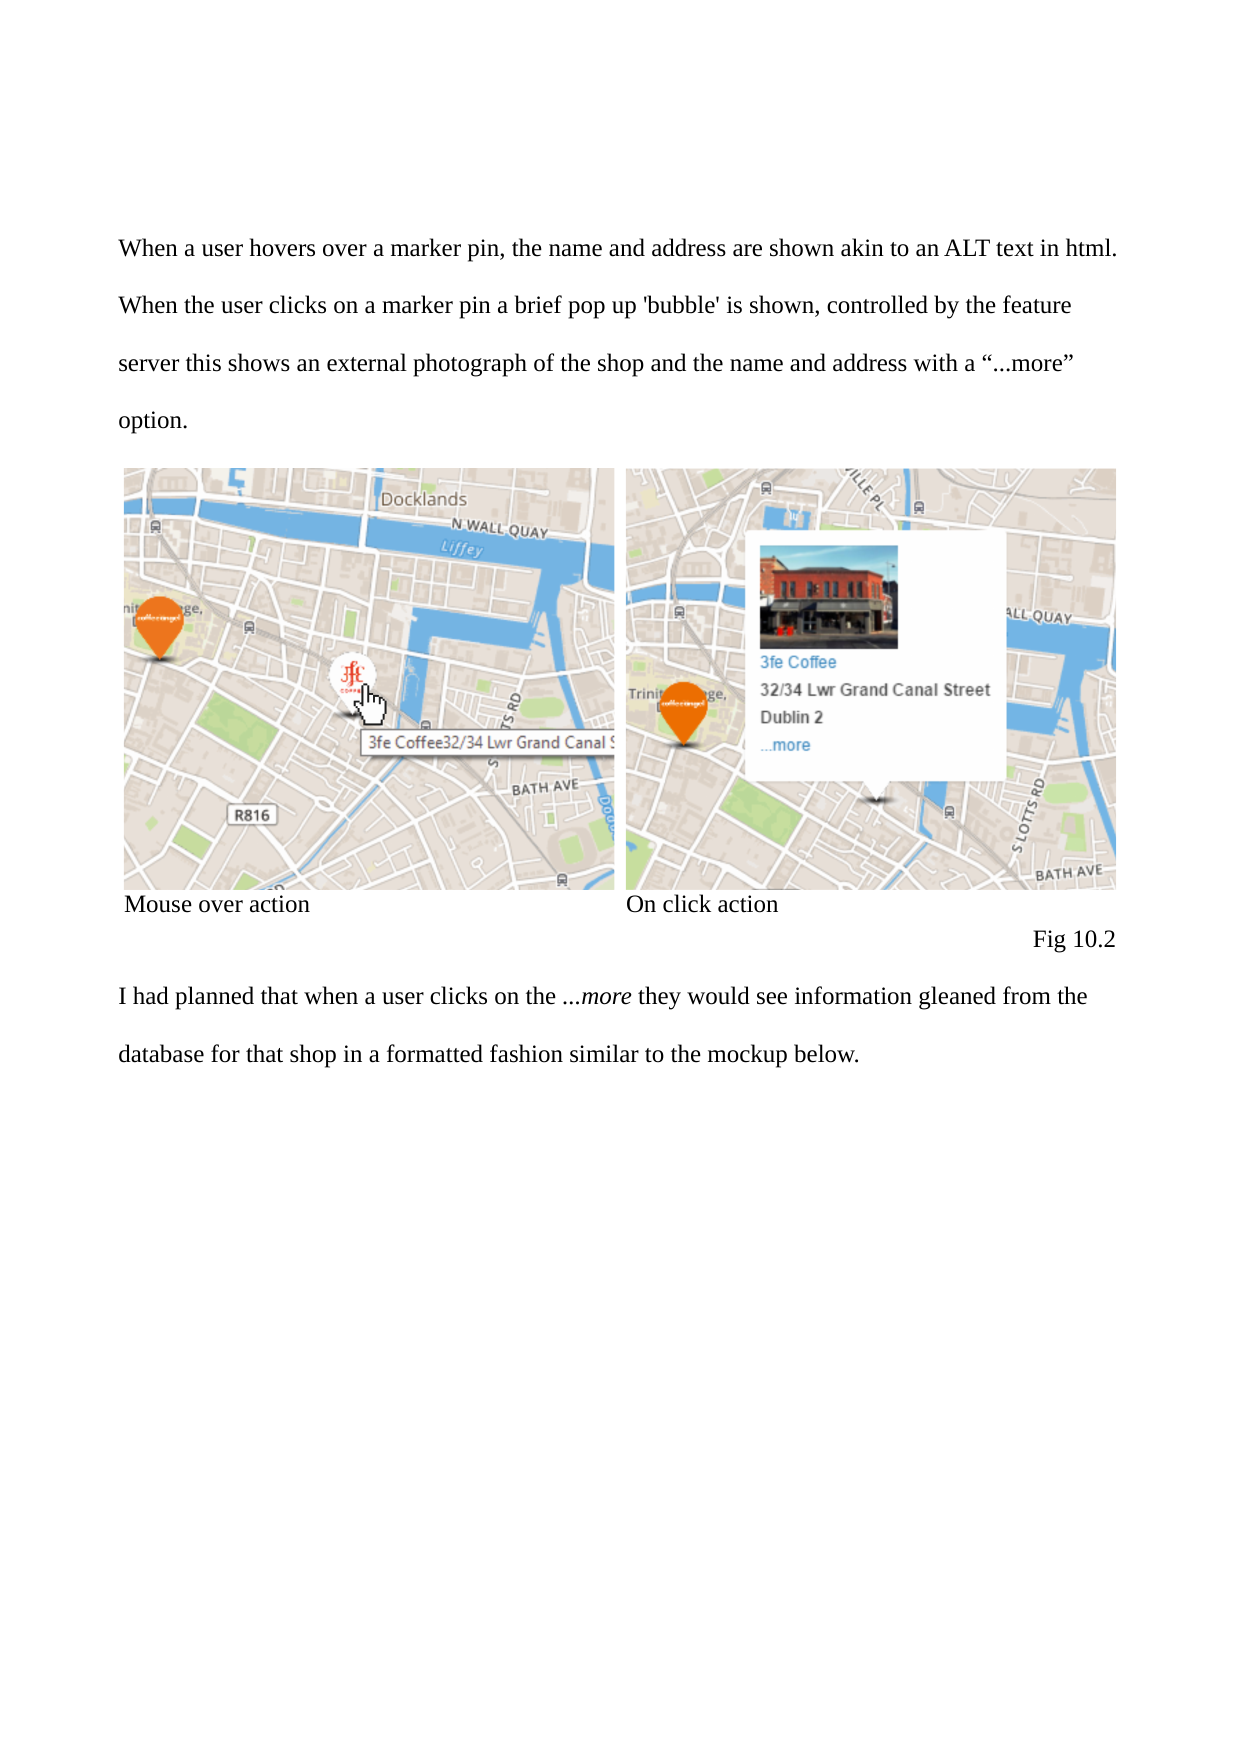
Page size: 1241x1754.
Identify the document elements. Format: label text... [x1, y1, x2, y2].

picture [123, 468, 615, 890]
text When a user hovers over a marker pin, the name and address are shown akin to an ALT text in html. [118, 233, 1122, 262]
text I had planned that when a user clicks on the ...more they would see information gleaned from the database for that shop in a formatted fashion similar to the mockup below. [118, 981, 1122, 1068]
text Fig 10.2 [118, 924, 1122, 953]
table_header Mouse over action [118, 463, 620, 924]
picture [625, 468, 1117, 890]
text When the user clicks on a marker pin a brief pop up 'bubble' is shown, controlled by the feature server this shows an external photograph of the shop and the name and address with a “...more” option. [118, 291, 1122, 434]
table_header On click action [620, 463, 1122, 924]
